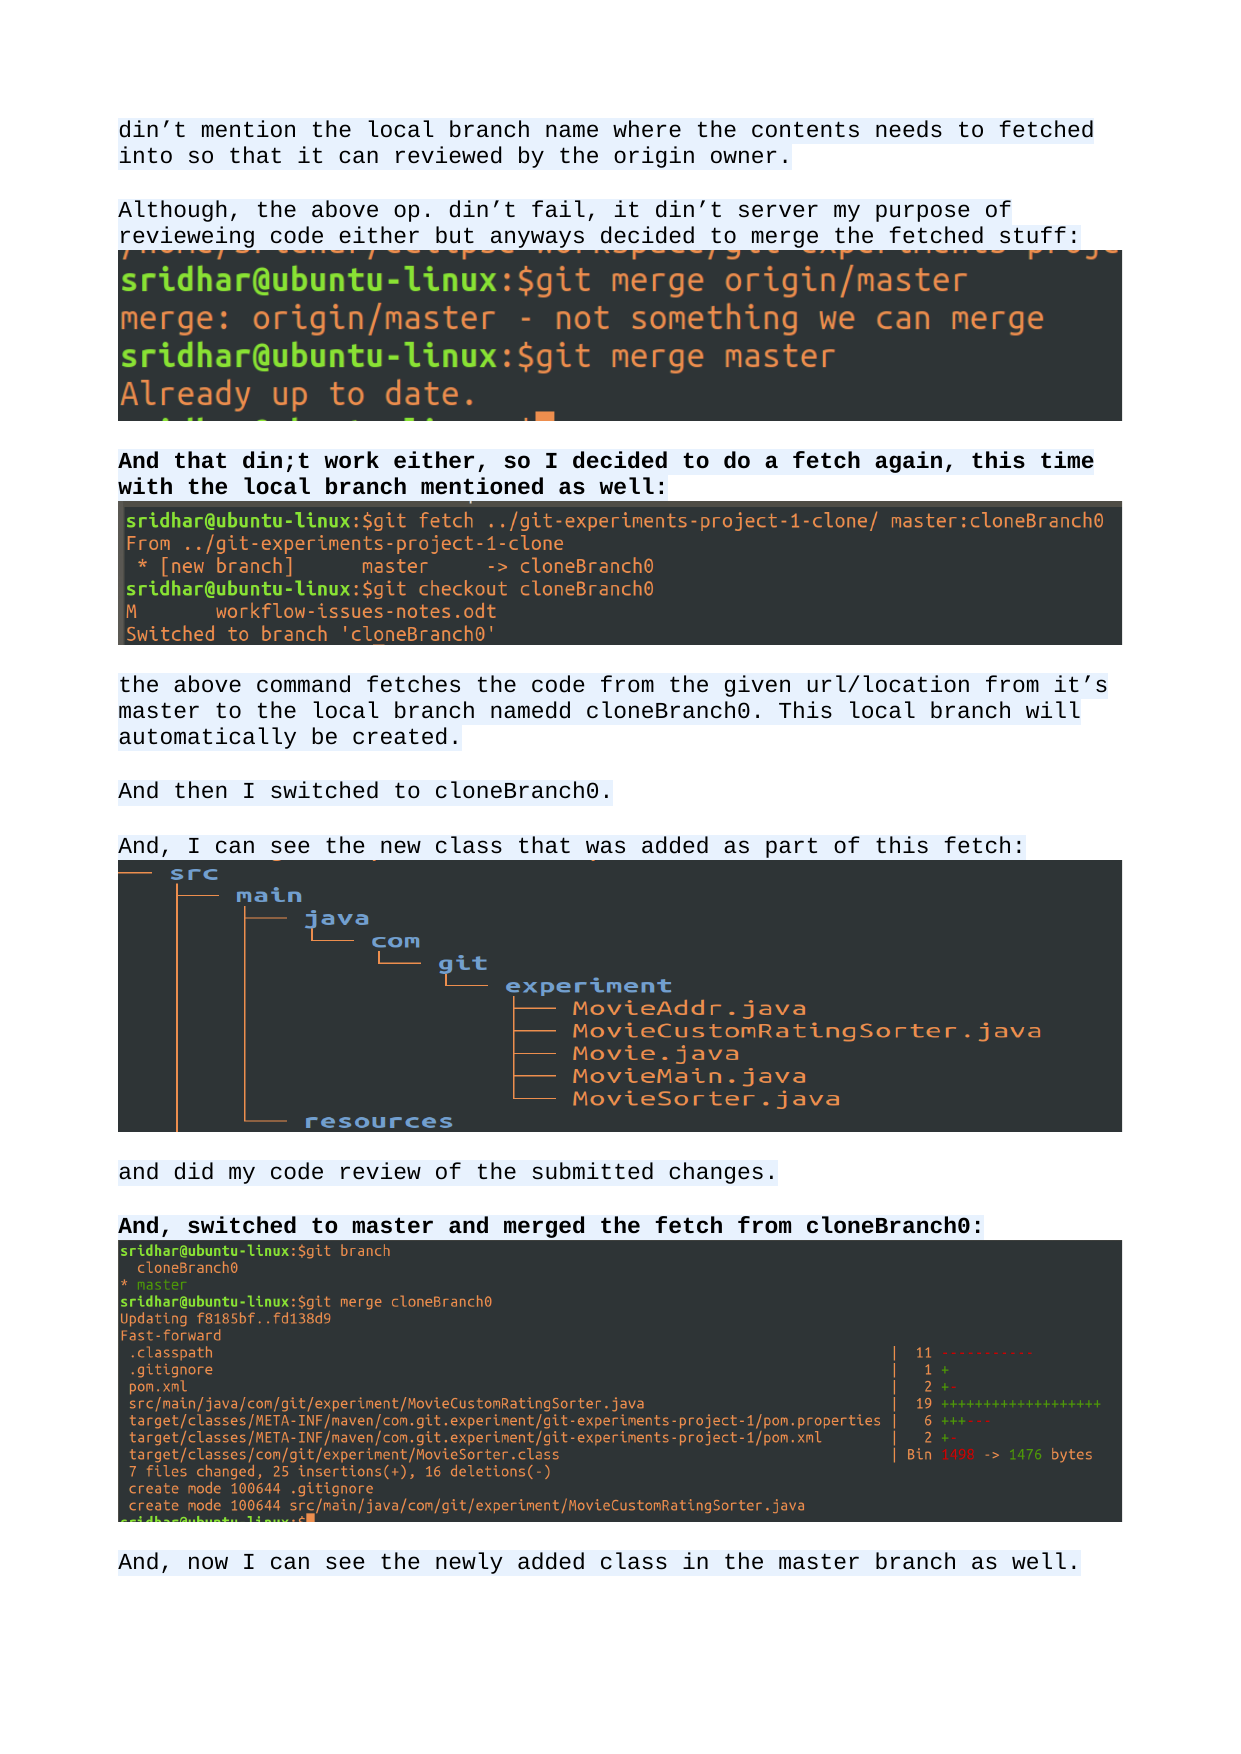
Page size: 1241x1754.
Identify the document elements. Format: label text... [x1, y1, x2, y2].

picture [118, 1240, 1123, 1522]
text And, switched to master and merged the fetch from cloneBranch0: [118, 1215, 1122, 1240]
text And, I can see the new class that was added as part of this fetch: [118, 834, 1122, 860]
picture [118, 860, 1123, 1132]
text And then I switched to cloneBranch0. [118, 780, 1122, 806]
text And, now I can see the newly added class in the master branch as well. [118, 1550, 1122, 1576]
text din’t mention the local branch name where the contents needs to fetched into so that it can reviewed by the origin owner. [118, 118, 1122, 170]
text And that din;t work either, so I decided to do a fetch again, this time with the local branch mentioned as well: [118, 449, 1122, 501]
picture [118, 501, 1123, 645]
picture [118, 250, 1123, 421]
text Although, the above op. din’t fail, it din’t server my purpose of revieweing code either but anyways decided to merge the fetched stuff: [118, 199, 1122, 250]
text and did my code review of the submitted changes. [118, 1160, 1122, 1186]
text the above command fetches the code from the given url/location from it’s master to the local branch namedd cloneBranch0. This local branch will automatically be created. [118, 673, 1122, 751]
